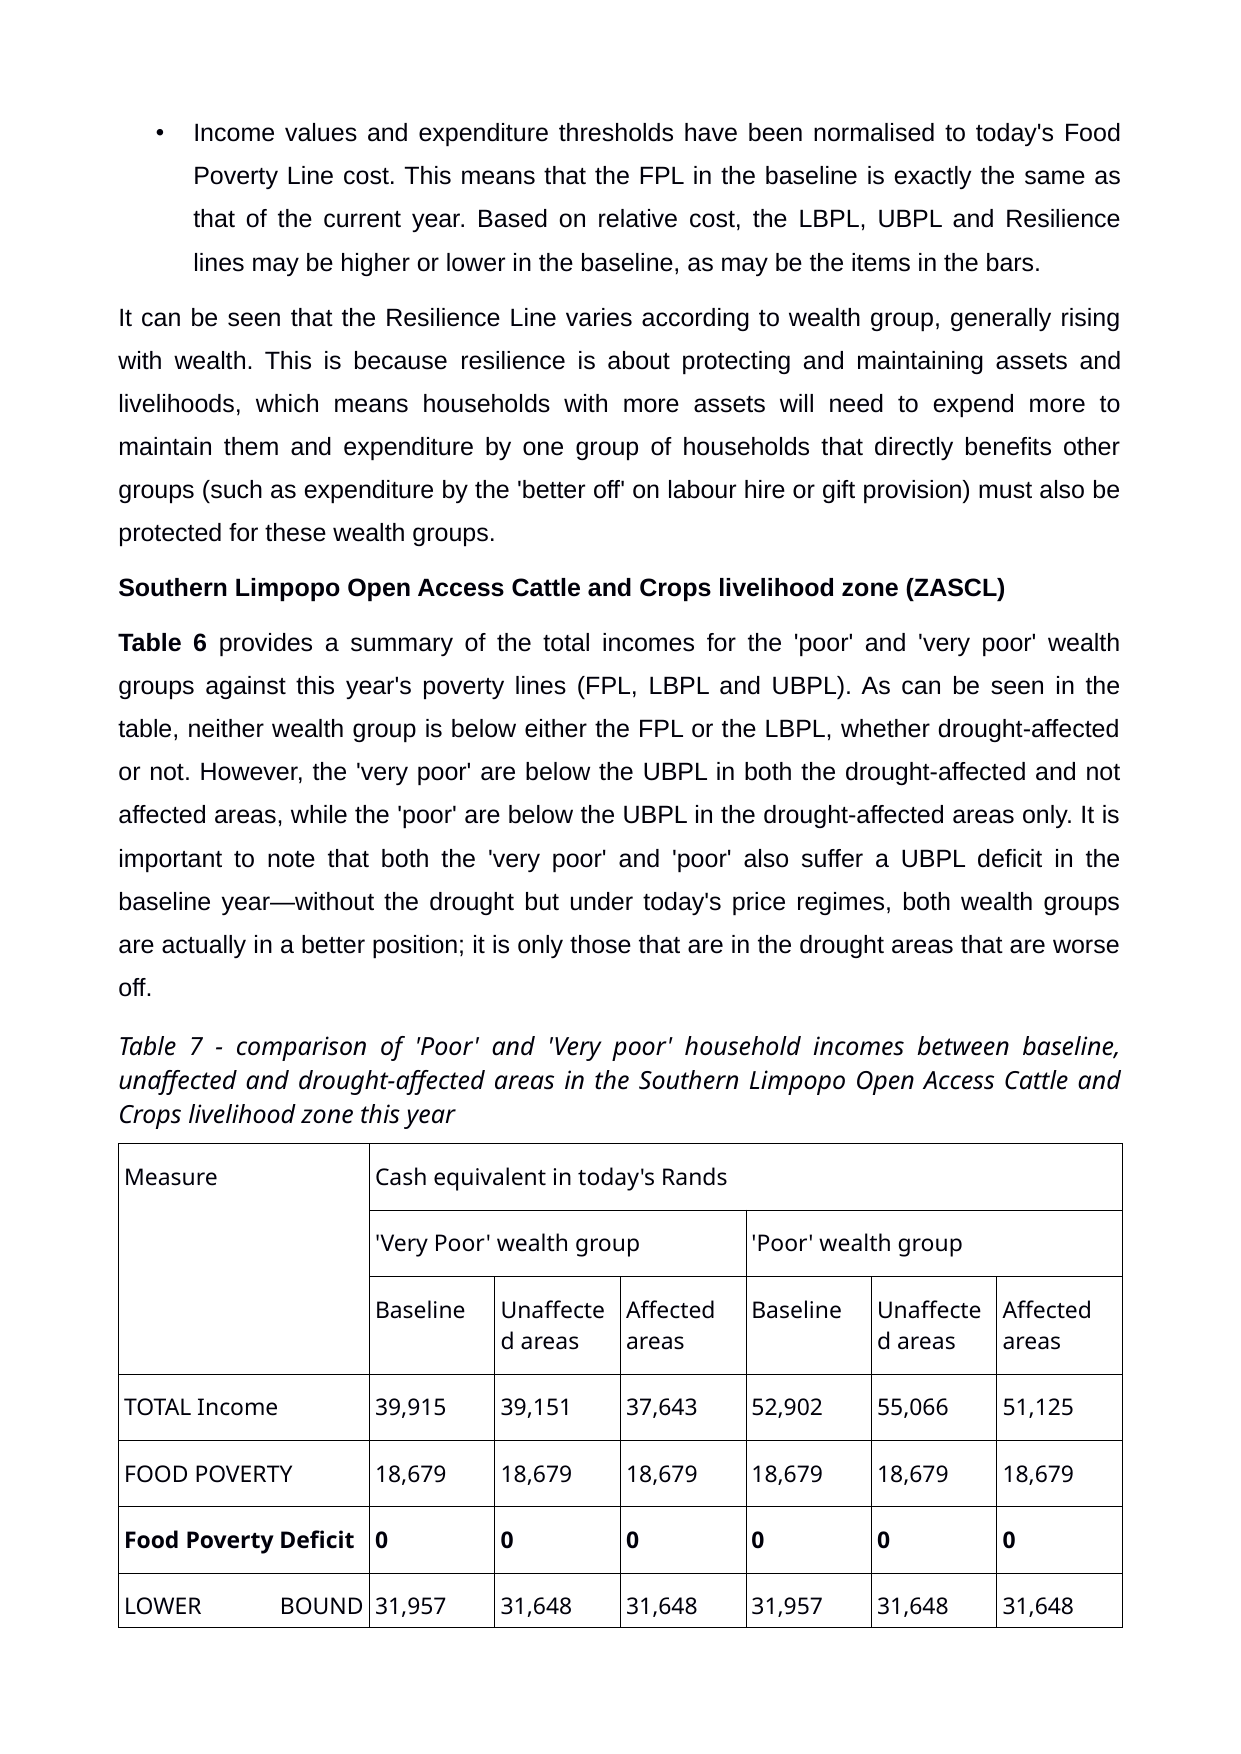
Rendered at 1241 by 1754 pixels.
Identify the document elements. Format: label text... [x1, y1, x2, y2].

table_cell Baseline [747, 1277, 871, 1373]
table_cell Food Poverty Deficit [119, 1507, 369, 1573]
text Table 7 - comparison of 'Poor' and 'Very poor' household incomes between baseline, unaffected and drought-affected areas in the Southern Limpopo Open Access Cattle and Crops livelihood zone this year [118, 1028, 1122, 1131]
table_cell Unaffected areas [872, 1277, 996, 1373]
table_cell Affected areas [997, 1277, 1122, 1373]
table_header Measure [119, 1144, 369, 1373]
list Income values and expenditure thresholds have been normalised to today's Food Poverty Line cost. This means that the FPL in the baseline is exactly the same as that of the current year. Based on relative cost, the LBPL, UBPL and Resilience lines may be higher or lower in the baseline, as may be the items in the bars. [156, 118, 1122, 276]
table_cell 31,957 [747, 1574, 871, 1627]
table_cell FOOD POVERTY [119, 1441, 369, 1506]
table_cell 18,679 [997, 1441, 1122, 1506]
table_cell 0 [621, 1507, 746, 1573]
table_cell 31,648 [997, 1574, 1122, 1627]
table_cell 0 [872, 1507, 996, 1573]
table_cell 55,066 [872, 1375, 996, 1440]
table_cell Unaffected areas [495, 1277, 620, 1373]
table_header Cash equivalent in today's Rands [370, 1144, 1122, 1209]
text Table 6 provides a summary of the total incomes for the 'poor' and 'very poor' wealth groups against this year's poverty lines (FPL, LBPL and UBPL). As can be seen in the table, neither wealth group is below either the FPL or the LBPL, whether drought-affected or not. However, the 'very poor' are below the UBPL in both the drought-affected and not affected areas, while the 'poor' are below the UBPL in the drought-affected areas only. It is important to note that both the 'very poor' and 'poor' also suffer a UBPL deficit in the baseline year—without the drought but under today's price regimes, both wealth groups are actually in a better position; it is only those that are in the drought areas that are worse off. [118, 628, 1122, 1002]
text Southern Limpopo Open Access Cattle and Crops livelihood zone (ZASCL) [118, 573, 1122, 602]
table_cell 0 [370, 1507, 494, 1573]
table_cell 31,648 [495, 1574, 620, 1627]
table_cell 37,643 [621, 1375, 746, 1440]
text It can be seen that the Resilience Line varies according to wealth group, generally rising with wealth. This is because resilience is about protecting and maintaining assets and livelihoods, which means households with more assets will need to expend more to maintain them and expenditure by one group of households that directly benefits other groups (such as expenditure by the 'better off' on labour hire or gift provision) must also be protected for these wealth groups. [118, 302, 1122, 547]
table_cell 'Very Poor' wealth group [370, 1211, 746, 1276]
table_cell LOWER BOUND [119, 1574, 369, 1627]
table_cell 18,679 [370, 1441, 494, 1506]
table_cell 18,679 [747, 1441, 871, 1506]
table_cell 51,125 [997, 1375, 1122, 1440]
table_cell 18,679 [495, 1441, 620, 1506]
table_cell 31,648 [872, 1574, 996, 1627]
table_cell 52,902 [747, 1375, 871, 1440]
table_cell Baseline [370, 1277, 494, 1373]
table_cell TOTAL Income [119, 1375, 369, 1440]
table_cell 18,679 [621, 1441, 746, 1506]
table_cell 0 [747, 1507, 871, 1573]
table_cell 'Poor' wealth group [747, 1211, 1122, 1276]
table_cell 39,915 [370, 1375, 494, 1440]
table_cell 31,957 [370, 1574, 494, 1627]
table_cell Affected areas [621, 1277, 746, 1373]
table_cell 31,648 [621, 1574, 746, 1627]
table_cell 39,151 [495, 1375, 620, 1440]
table_cell 0 [495, 1507, 620, 1573]
table_cell 0 [997, 1507, 1122, 1573]
table_cell 18,679 [872, 1441, 996, 1506]
